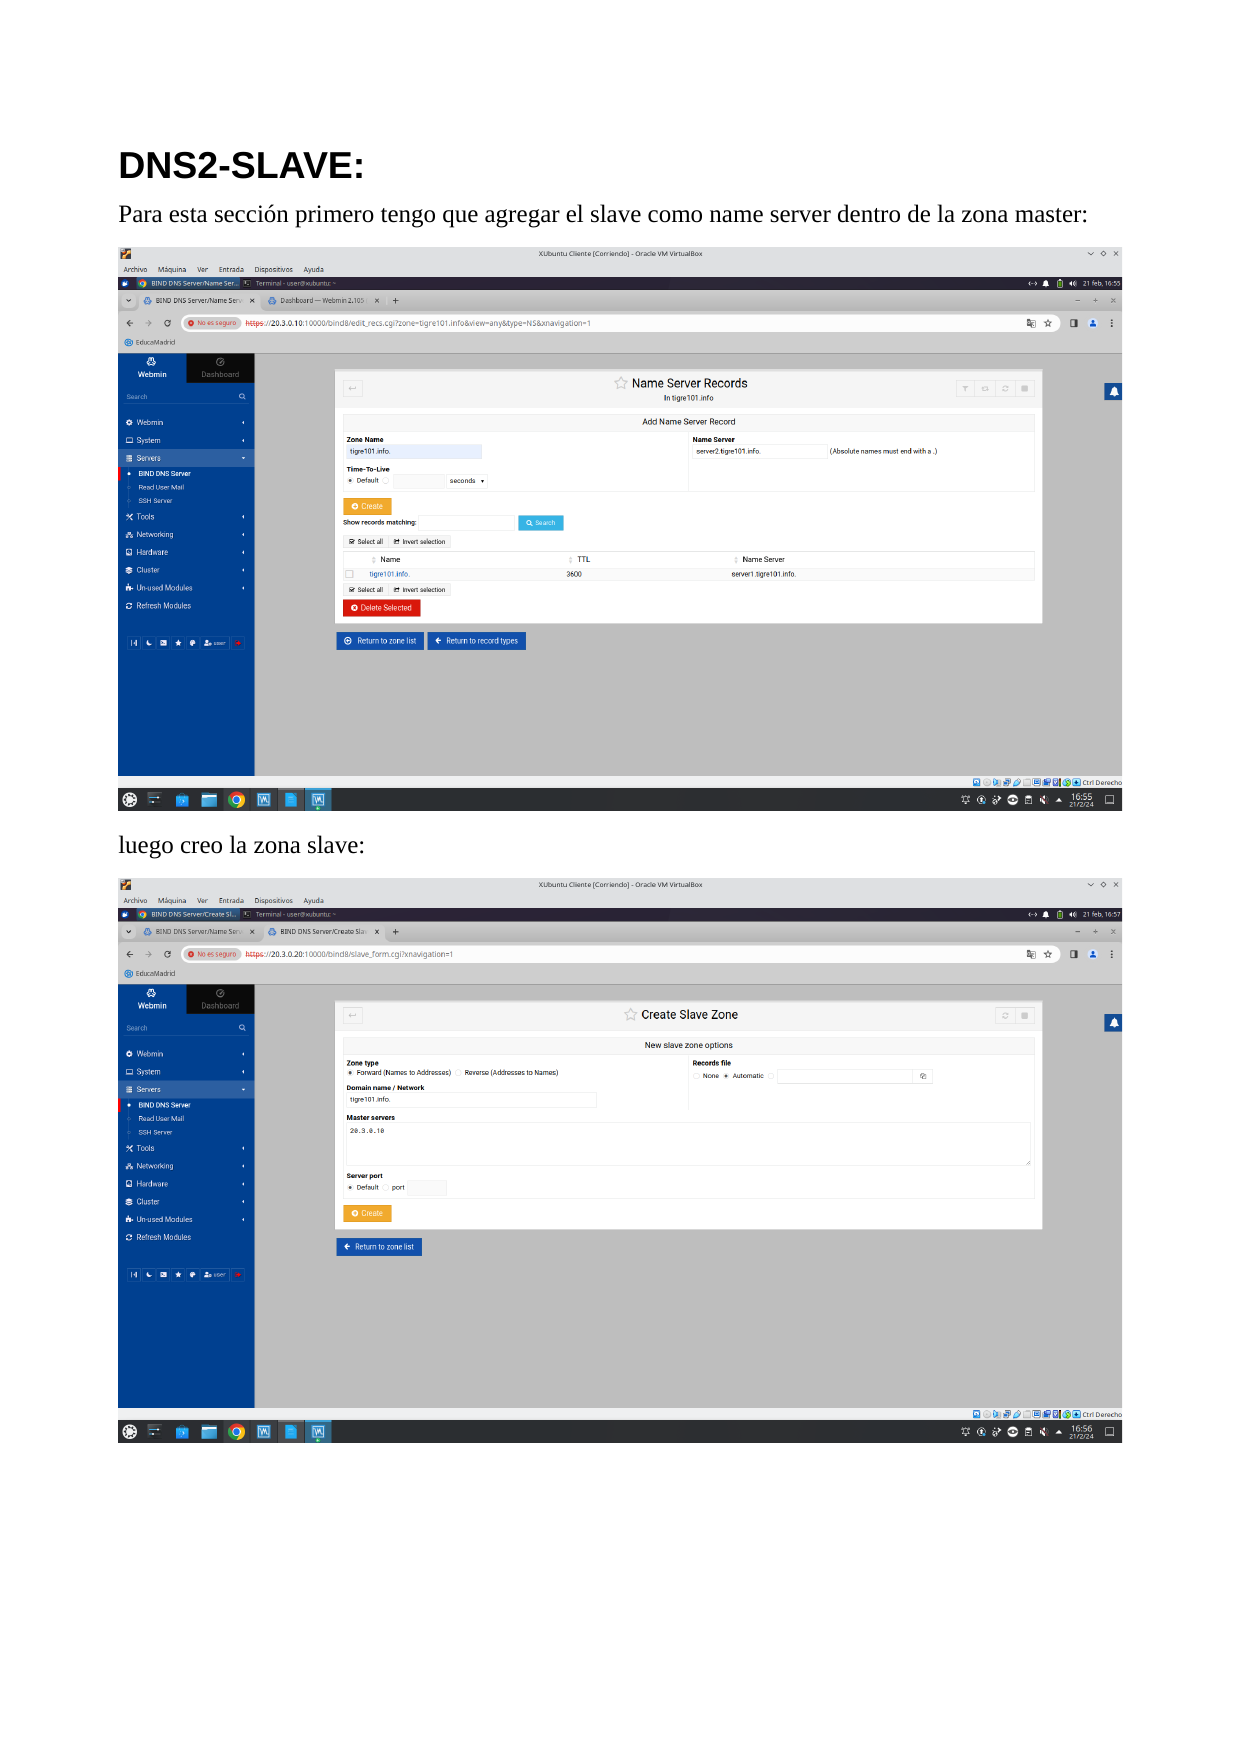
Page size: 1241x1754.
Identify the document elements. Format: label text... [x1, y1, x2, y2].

picture [118, 246, 1123, 811]
subtitle DNS2-SLAVE: [118, 143, 1122, 186]
text luego creo la zona slave: [118, 830, 1122, 859]
picture [118, 877, 1123, 1443]
text Para esta sección primero tengo que agregar el slave como name server dentro de la zona master: [118, 199, 1122, 227]
